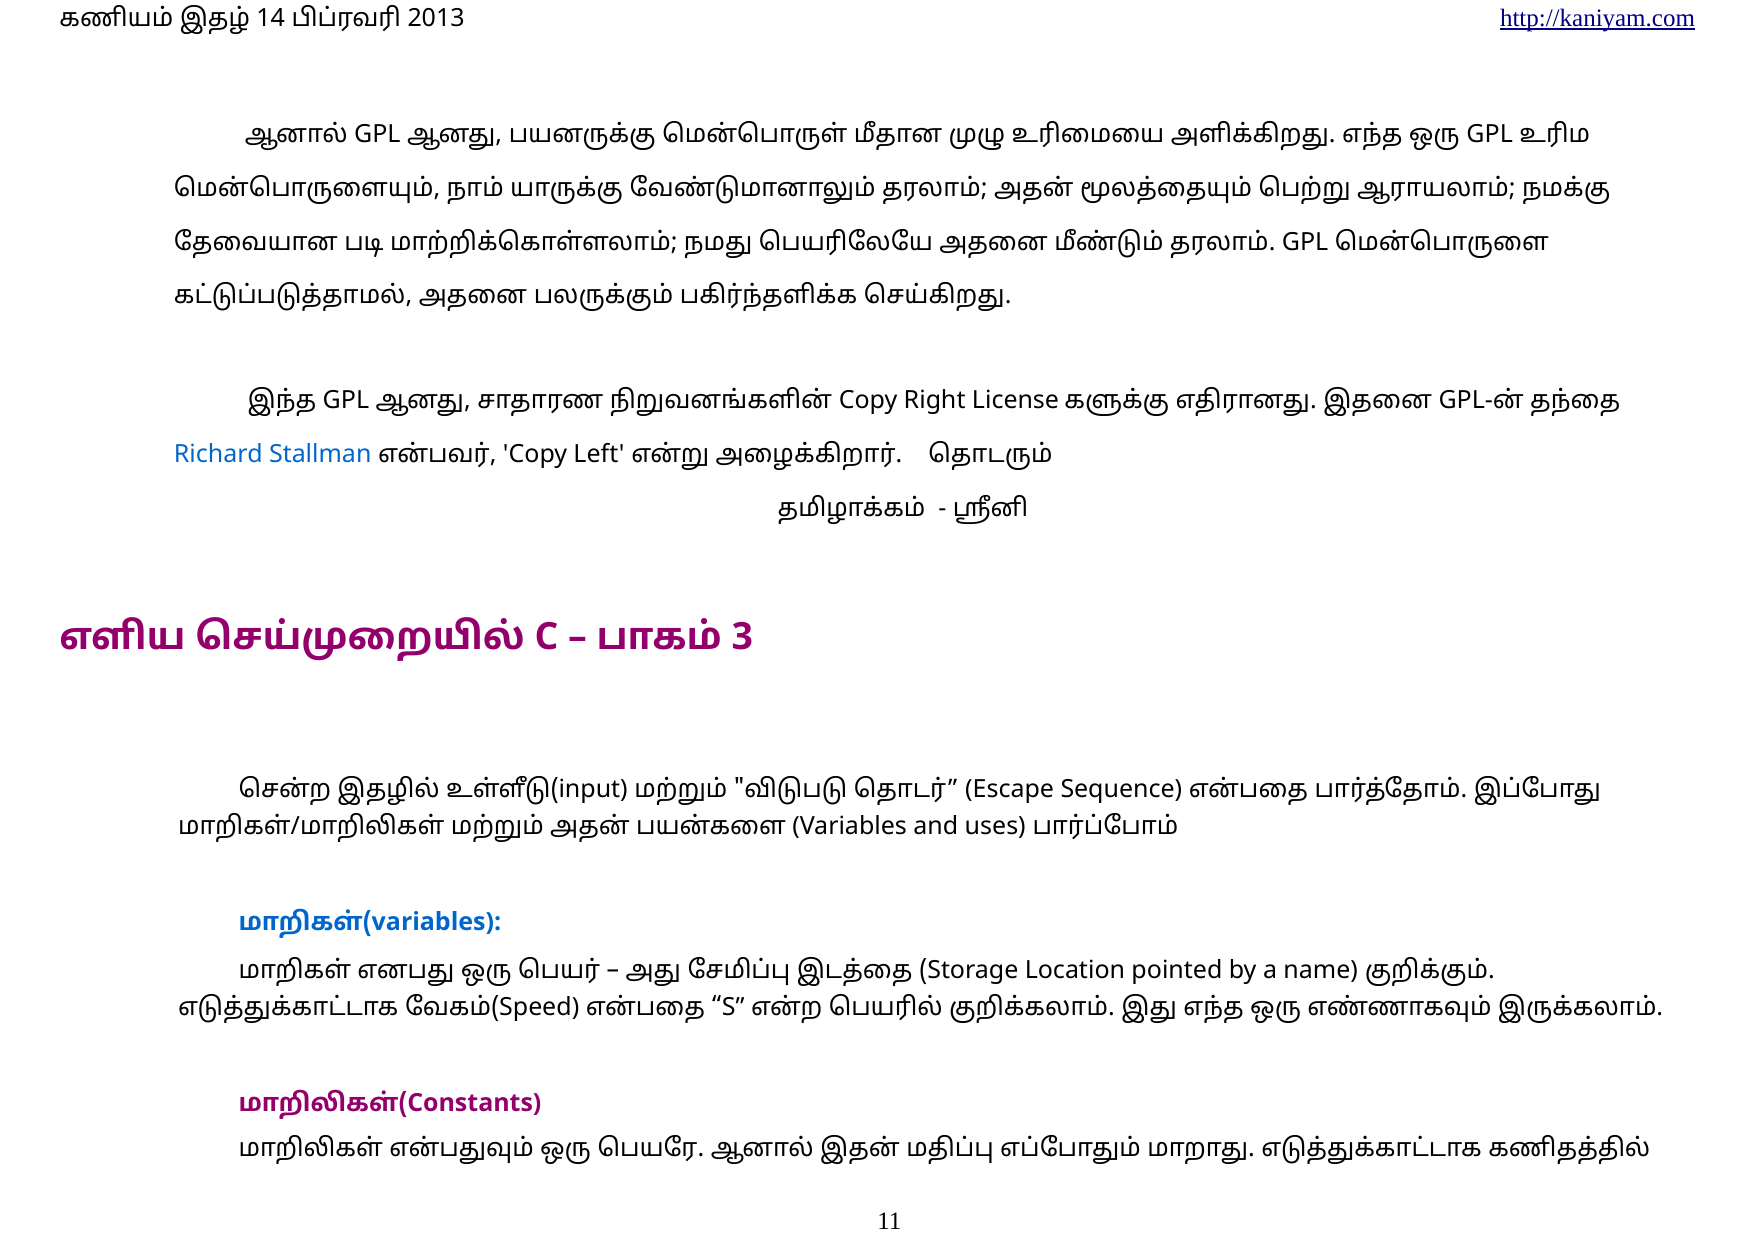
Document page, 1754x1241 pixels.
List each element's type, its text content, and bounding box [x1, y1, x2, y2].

text மாறிலிகள்(Constants) [178, 1085, 1695, 1121]
text [174, 64, 1695, 98]
text ஆனால் GPL ஆனது, பயனருக்கு மென்பொருள் மீதான முழு உரிமையை அளிக்கிறது. எந்த ஒரு GPL உரிம மென்பொருளையும், நாம் யாருக்கு வேண்டுமானாலும் தரலாம்; அதன் மூலத்தையும் பெற்று ஆராயலாம்; நமக்கு தேவையான படி மாற்றிக்கொள்ளலாம்; நமது பெயரிலேயே அதனை மீண்டும் தரலாம். GPL மென்பொருளை கட்டுப்படுத்தாமல், அதனை பலருக்கும் பகிர்ந்தளிக்க செய்கிறது. இந்த GPL ஆனது, சாதாரண நிறுவனங்களின் Copy Right Licenseகளுக்கு எதிரானது. இதனை GPL-ன் தந்தை Richard Stallman என்பவர், 'Copy Left' என்று அழைக்கிறார். தொடரும் தமிழாக்கம் - ஸ்ரீனி [174, 115, 1695, 570]
text மாறிகள்(variables): [178, 903, 1695, 939]
text மாறிலிகள் என்பதுவும் ஒரு பெயரே. ஆனால் இதன் மதிப்பு எப்போதும் மாறாது. எடுத்துக்காட்டாக கணிதத்தில் [178, 1134, 1695, 1166]
text மாறிகள் எனபது ஒரு பெயர் – அது சேமிப்பு இடத்தை (Storage Location pointed by a name) குறிக்கும். எடுத்துக்காட்டாக வேகம்(Speed) என்பதை “S” என்ற பெயரில் குறிக்கலாம். இது எந்த ஒரு எண்ணாகவும் இருக்கலாம். [178, 952, 1695, 1026]
subtitle எளிய செய்முறையில் C – பாகம் 3 [59, 609, 1695, 665]
text சென்ற இதழில் உள்ளீடு(input) மற்றும் "விடுபடு தொடர்” (Escape Sequence) என்பதை பார்த்தோம். இப்போது மாறிகள்/மாறிலிகள் மற்றும் அதன் பயன்களை (Variables and uses) பார்ப்போம் [178, 771, 1695, 844]
